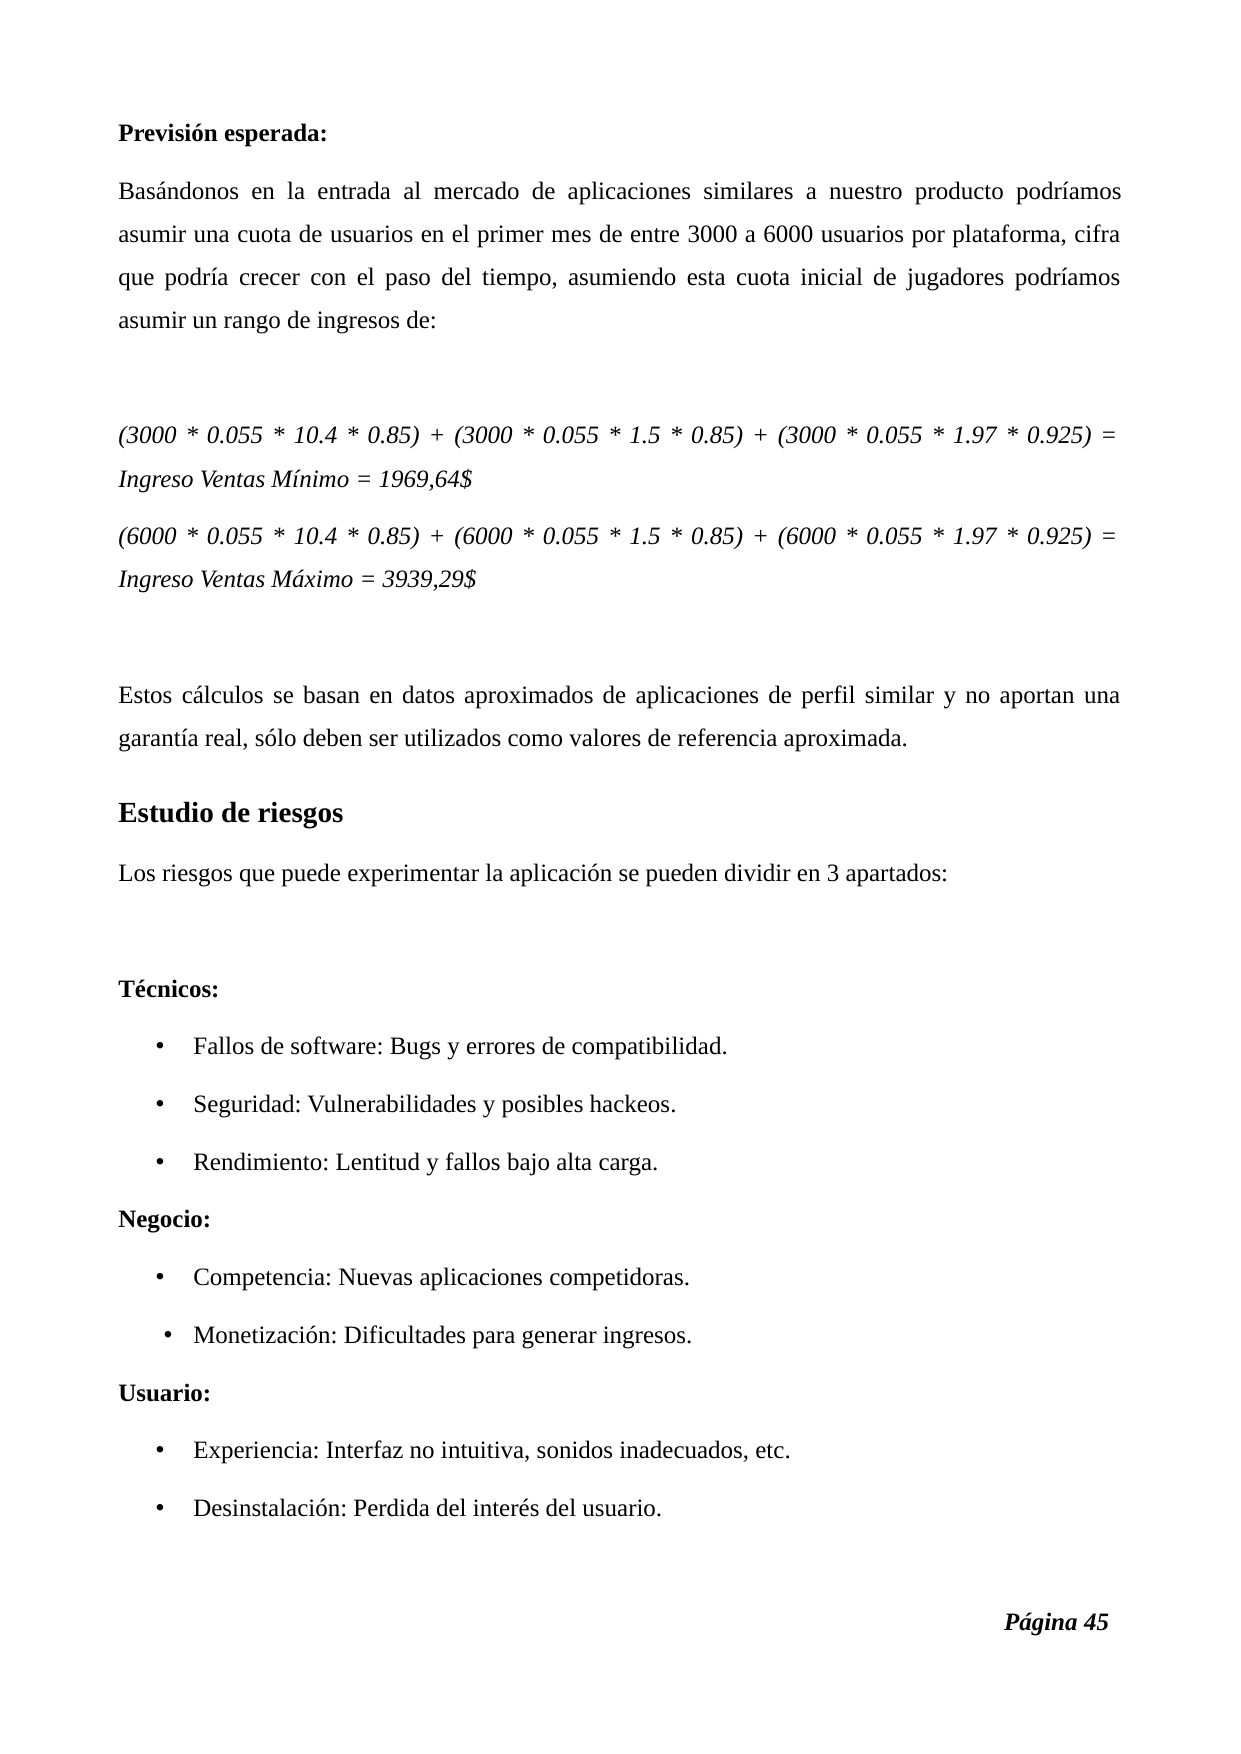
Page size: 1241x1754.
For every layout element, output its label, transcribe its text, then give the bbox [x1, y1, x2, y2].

list Desinstalación: Perdida del interés del usuario. [156, 1493, 1122, 1522]
list Monetización: Dificultades para generar ingresos. [164, 1320, 1122, 1349]
text Técnicos: [118, 974, 1122, 1002]
text Los riesgos que puede experimentar la aplicación se pueden dividir en 3 apartados: [118, 858, 1122, 887]
list Seguridad: Vulnerabilidades y posibles hackeos. [156, 1089, 1122, 1118]
list Competencia: Nuevas aplicaciones competidoras. [156, 1262, 1122, 1291]
list Rendimiento: Lentitud y fallos bajo alta carga. [156, 1147, 1122, 1176]
text (3000 * 0.055 * 10.4 * 0.85) + (3000 * 0.055 * 1.5 * 0.85) + (3000 * 0.055 * 1.97 * 0.925) = Ingreso Ventas Mínimo = 1969,64$ [118, 421, 1122, 492]
text Negocio: [118, 1204, 1122, 1233]
list Experiencia: Interfaz no intuitiva, sonidos inadecuados, etc. [156, 1435, 1122, 1464]
text Estos cálculos se basan en datos aproximados de aplicaciones de perfil similar y no aportan una garantía real, sólo deben ser utilizados como valores de referencia aproximada. [118, 680, 1122, 752]
subtitle Estudio de riesgos [118, 795, 1122, 829]
text (6000 * 0.055 * 10.4 * 0.85) + (6000 * 0.055 * 1.5 * 0.85) + (6000 * 0.055 * 1.97 * 0.925) = Ingreso Ventas Máximo = 3939,29$ [118, 521, 1122, 593]
text Previsión esperada: [118, 118, 1122, 147]
text Basándonos en la entrada al mercado de aplicaciones similares a nuestro producto podríamos asumir una cuota de usuarios en el primer mes de entre 3000 a 6000 usuarios por plataforma, cifra que podría crecer con el paso del tiempo, asumiendo esta cuota inicial de jugadores podríamos asumir un rango de ingresos de: [118, 176, 1122, 334]
text Usuario: [118, 1378, 1122, 1406]
list Fallos de software: Bugs y errores de compatibilidad. [156, 1031, 1122, 1060]
